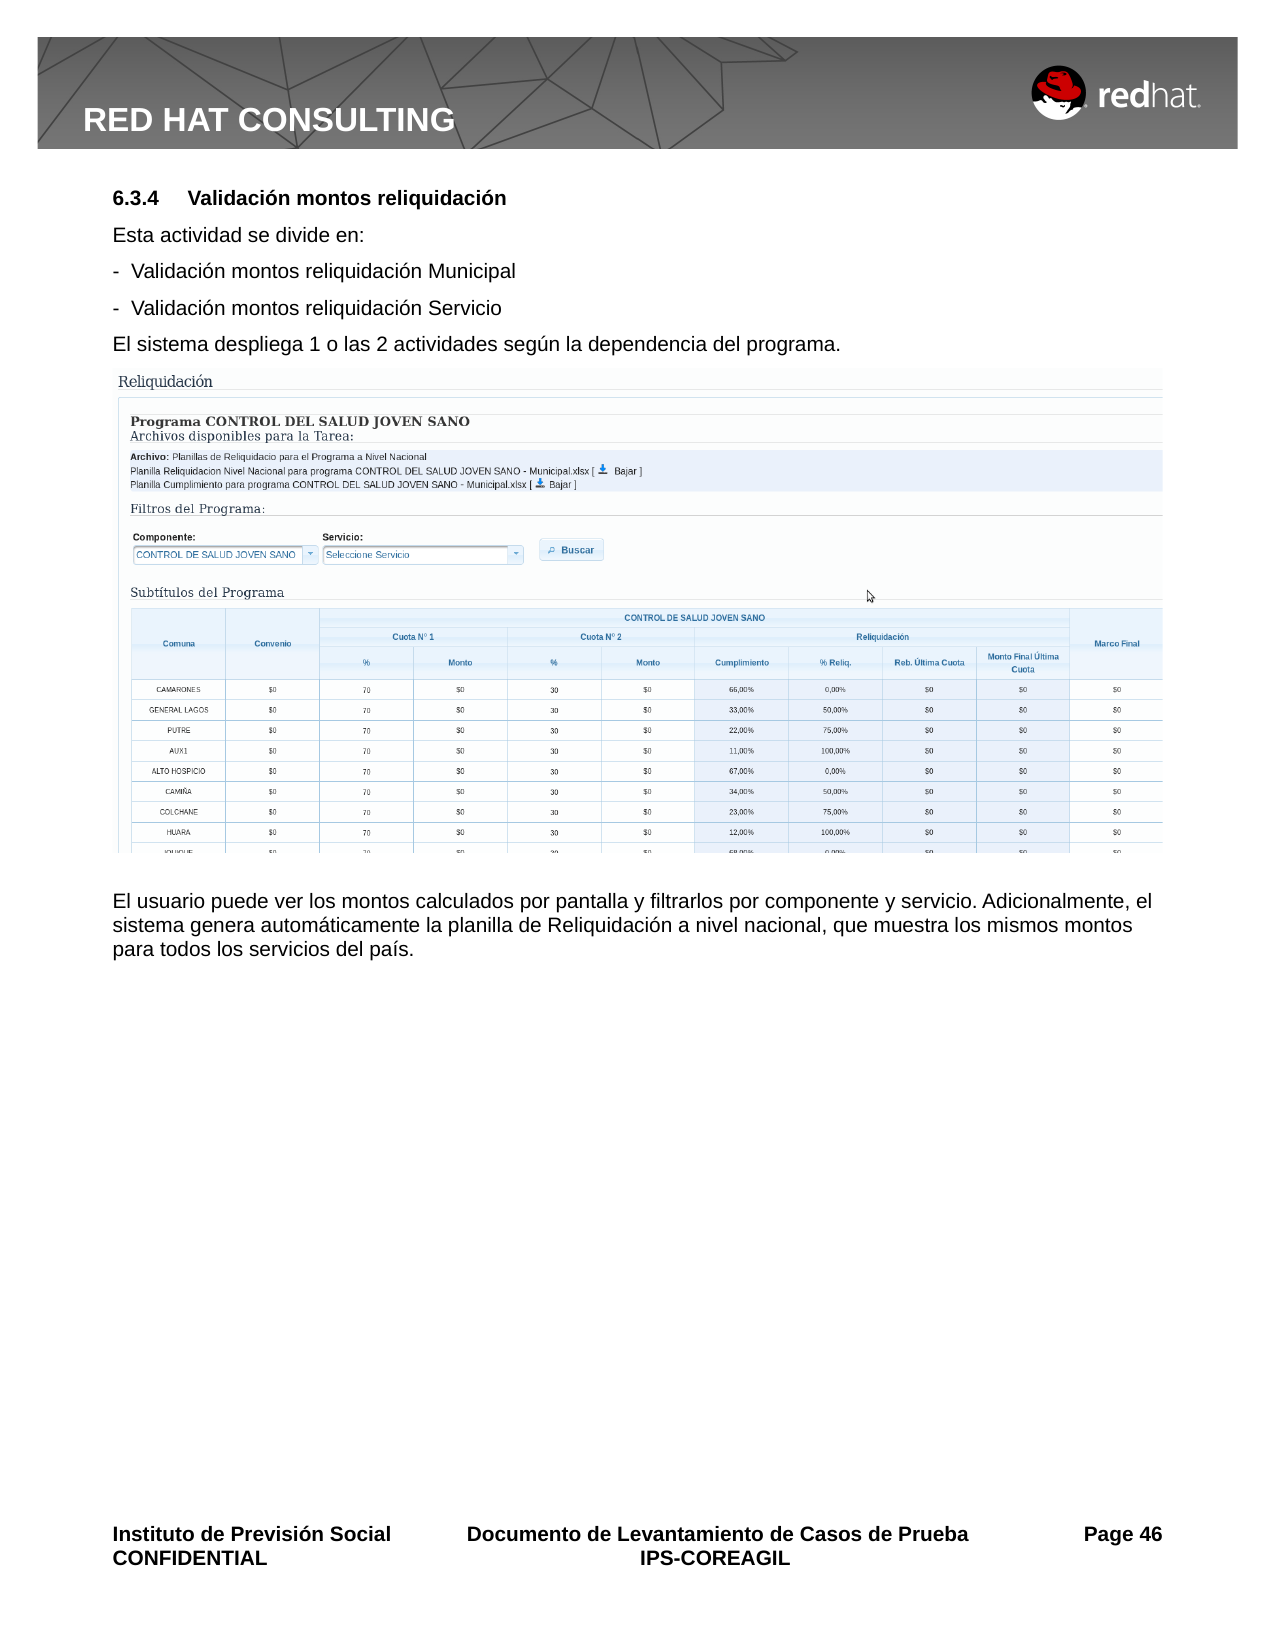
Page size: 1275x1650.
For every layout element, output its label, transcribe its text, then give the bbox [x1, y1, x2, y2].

picture [37, 37, 1238, 149]
text Esta actividad se divide en: [112, 222, 1162, 246]
text - Validación montos reliquidación Servicio [112, 295, 1162, 319]
text El usuario puede ver los montos calculados por pantalla y filtrarlos por componente y servicio. Adicionalmente, el sistema genera automáticamente la planilla de Reliquidación a nivel nacional, que muestra los mismos montos para todos los servicios del país. [112, 889, 1162, 961]
text - Validación montos reliquidación Municipal [112, 259, 1162, 283]
subtitle Validación montos reliquidación [112, 186, 1162, 210]
picture [112, 368, 1163, 853]
text El sistema despliega 1 o las 2 actividades según la dependencia del programa. [112, 332, 1162, 356]
